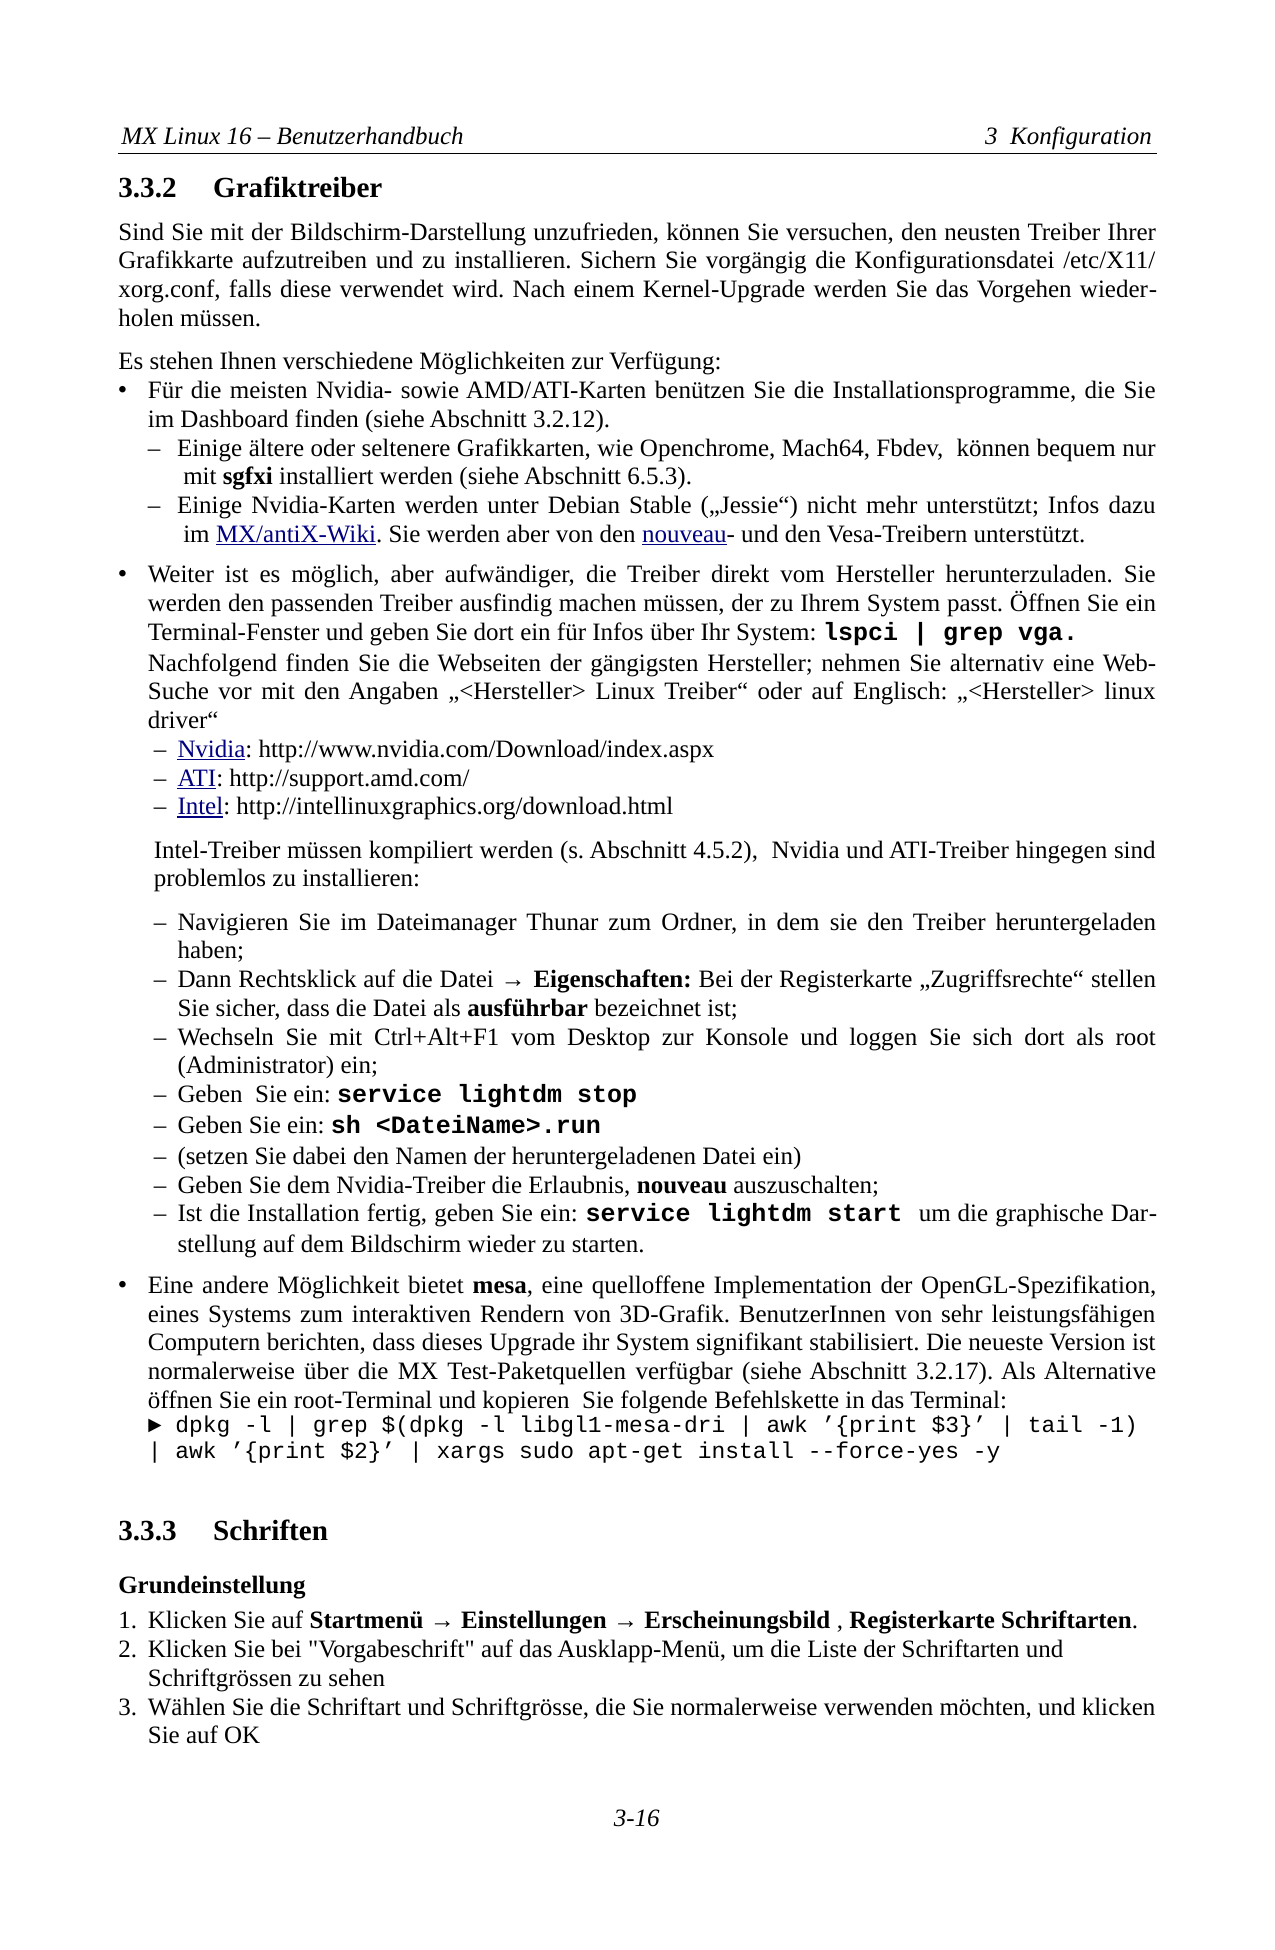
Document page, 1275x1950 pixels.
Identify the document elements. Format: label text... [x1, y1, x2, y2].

list Nachfolgend finden Sie die Webseiten der gängigsten Hersteller; nehmen Sie alternativ eine Web-Suche vor mit den Angaben „<Hersteller> Linux Treiber“ oder auf Englisch: „<Hersteller> linux driver“ [118, 648, 1157, 734]
text Intel-Treiber müssen kompiliert werden (s. Abschnitt 4.5.2), Nvidia und ATI-Treiber hingegen sind problemlos zu installieren: [153, 835, 1157, 892]
list Geben Sie dem Nvidia-Treiber die Erlaubnis, nouveau auszuschalten; [153, 1170, 1157, 1198]
subtitle 3.3.2 Grafiktreiber [118, 171, 1157, 204]
list ATI: http://support.amd.com/ [153, 763, 1157, 791]
list Klicken Sie bei "Vorgabeschrift" auf das Ausklapp-Menü, um die Liste der Schriftarten und Schriftgrössen zu sehen [118, 1634, 1157, 1692]
list Wechseln Sie mit Ctrl+Alt+F1 vom Desktop zur Konsole und loggen Sie sich dort als root (Administrator) ein; [153, 1022, 1157, 1079]
list Wählen Sie die Schriftart und Schriftgrösse, die Sie normalerweise verwenden möchten, und klicken Sie auf OK [118, 1692, 1157, 1749]
list Intel: http://intellinuxgraphics.org/download.html [153, 791, 1157, 820]
list Nvidia: http://www.nvidia.com/Download/index.aspx [153, 734, 1157, 763]
text Grundeinstellung [118, 1571, 1157, 1599]
list ► dpkg -l | grep $(dpkg -l libgl1-mesa-dri | awk ’{print $3}’ | tail -1) | awk ’{print $2}’ | xargs sudo apt-get install --force-yes -y [148, 1414, 1157, 1466]
list Navigieren Sie im Dateimanager Thunar zum Ordner, in dem sie den Treiber heruntergeladen haben; [153, 907, 1157, 964]
list Weiter ist es möglich, aber aufwändiger, die Treiber direkt vom Hersteller herunterzuladen. Sie werden den passenden Treiber ausfindig machen müssen, der zu Ihrem System passt. Öffnen Sie ein Terminal-Fenster und geben Sie dort ein für Infos über Ihr System: lspci | grep vga. [118, 559, 1157, 648]
list Geben Sie ein: sh <DateiName>.run [153, 1110, 1157, 1141]
text Sind Sie mit der Bildschirm-Darstellung unzufrieden, können Sie versuchen, den neusten Treiber Ihrer Grafikkarte aufzutreiben und zu installieren. Sichern Sie vorgängig die Konfigurationsdatei /etc/X11/ xorg.conf, falls diese verwendet wird. Nach einem Kernel-Upgrade werden Sie das Vorgehen wieder­ho­len müssen. [118, 217, 1157, 332]
list Ist die Installation fertig, geben Sie ein: service lightdm start um die graphische Dar­stellung auf dem Bildschirm wieder zu starten. [153, 1198, 1157, 1258]
subtitle 3.3.3 Schriften [118, 1513, 1157, 1546]
list Einige Nvidia-Karten werden unter Debian Stable („Jessie“) nicht mehr unterstützt; Infos dazu im MX/antiX-Wiki. Sie werden aber von den nouveau- und den Vesa-Treibern unterstützt. [148, 490, 1157, 548]
list (setzen Sie dabei den Namen der heruntergeladenen Datei ein) [153, 1141, 1157, 1170]
text Es stehen Ihnen verschiedene Möglichkeiten zur Verfügung: [118, 346, 1157, 375]
list Dann Rechtsklick auf die Datei → Eigenschaften: Bei der Registerkarte „Zugriffsrechte“ stellen Sie sicher, dass die Datei als ausführbar bezeichnet ist; [153, 964, 1157, 1022]
list Für die meisten Nvidia- sowie AMD/ATI-Karten benützen Sie die Installationsprogramme, die Sie im Dashboard finden (siehe Abschnitt 3.2.12). [118, 375, 1157, 433]
list Einige ältere oder seltenere Grafikkarten, wie Openchrome, Mach64, Fbdev, können bequem nur mit sgfxi installiert werden (siehe Abschnitt 6.5.3). [148, 433, 1157, 490]
list Eine andere Möglichkeit bietet mesa, eine quelloffene Implementation der OpenGL-Spezifikation, eines Systems zum interaktiven Rendern von 3D-Grafik. BenutzerInnen von sehr leistungsfähigen Computern berichten, dass dieses Upgrade ihr System signifikant stabilisiert. Die neueste Version ist normalerweise über die MX Test-Paketquellen verfügbar (siehe Abschnitt 3.2.17). Als Alternative öffnen Sie ein root-Terminal und kopieren Sie folgende Befehlskette in das Terminal: [118, 1270, 1157, 1414]
list Geben Sie ein: service lightdm stop [153, 1079, 1157, 1110]
list Klicken Sie auf Startmenü → Einstellungen → Erscheinungsbild , Registerkarte Schriftarten. [118, 1605, 1157, 1634]
